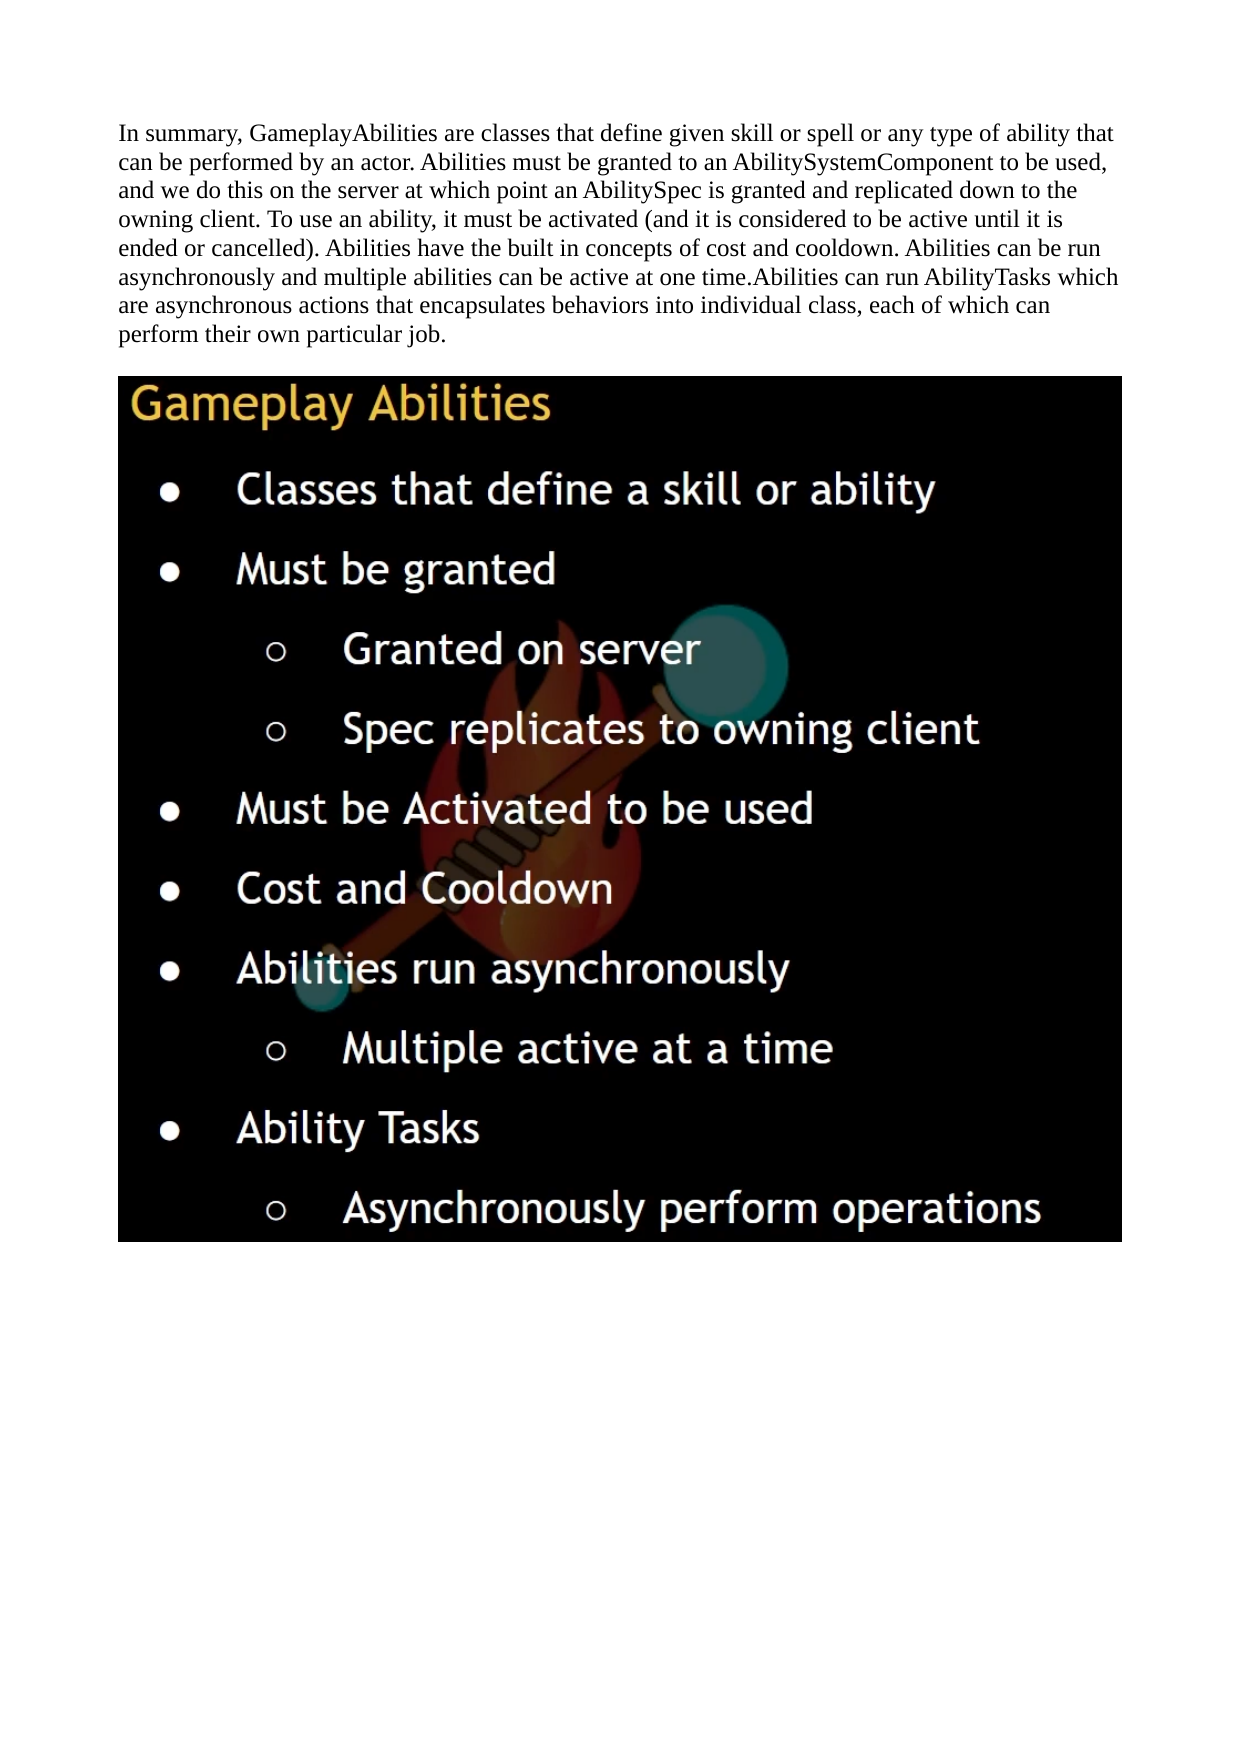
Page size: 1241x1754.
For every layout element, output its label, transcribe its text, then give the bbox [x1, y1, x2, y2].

picture [118, 376, 1122, 1242]
text In summary, GameplayAbilities are classes that define given skill or spell or any type of ability that can be performed by an actor. Abilities must be granted to an AbilitySystemComponent to be used, and we do this on the server at which point an AbilitySpec is granted and replicated down to the owning client. To use an ability, it must be activated (and it is considered to be active until it is ended or cancelled). Abilities have the built in concepts of cost and cooldown. Abilities can be run asynchronously and multiple abilities can be active at one time.Abilities can run AbilityTasks which are asynchronous actions that encapsulates behaviors into individual class, each of which can perform their own particular job. [118, 118, 1122, 348]
